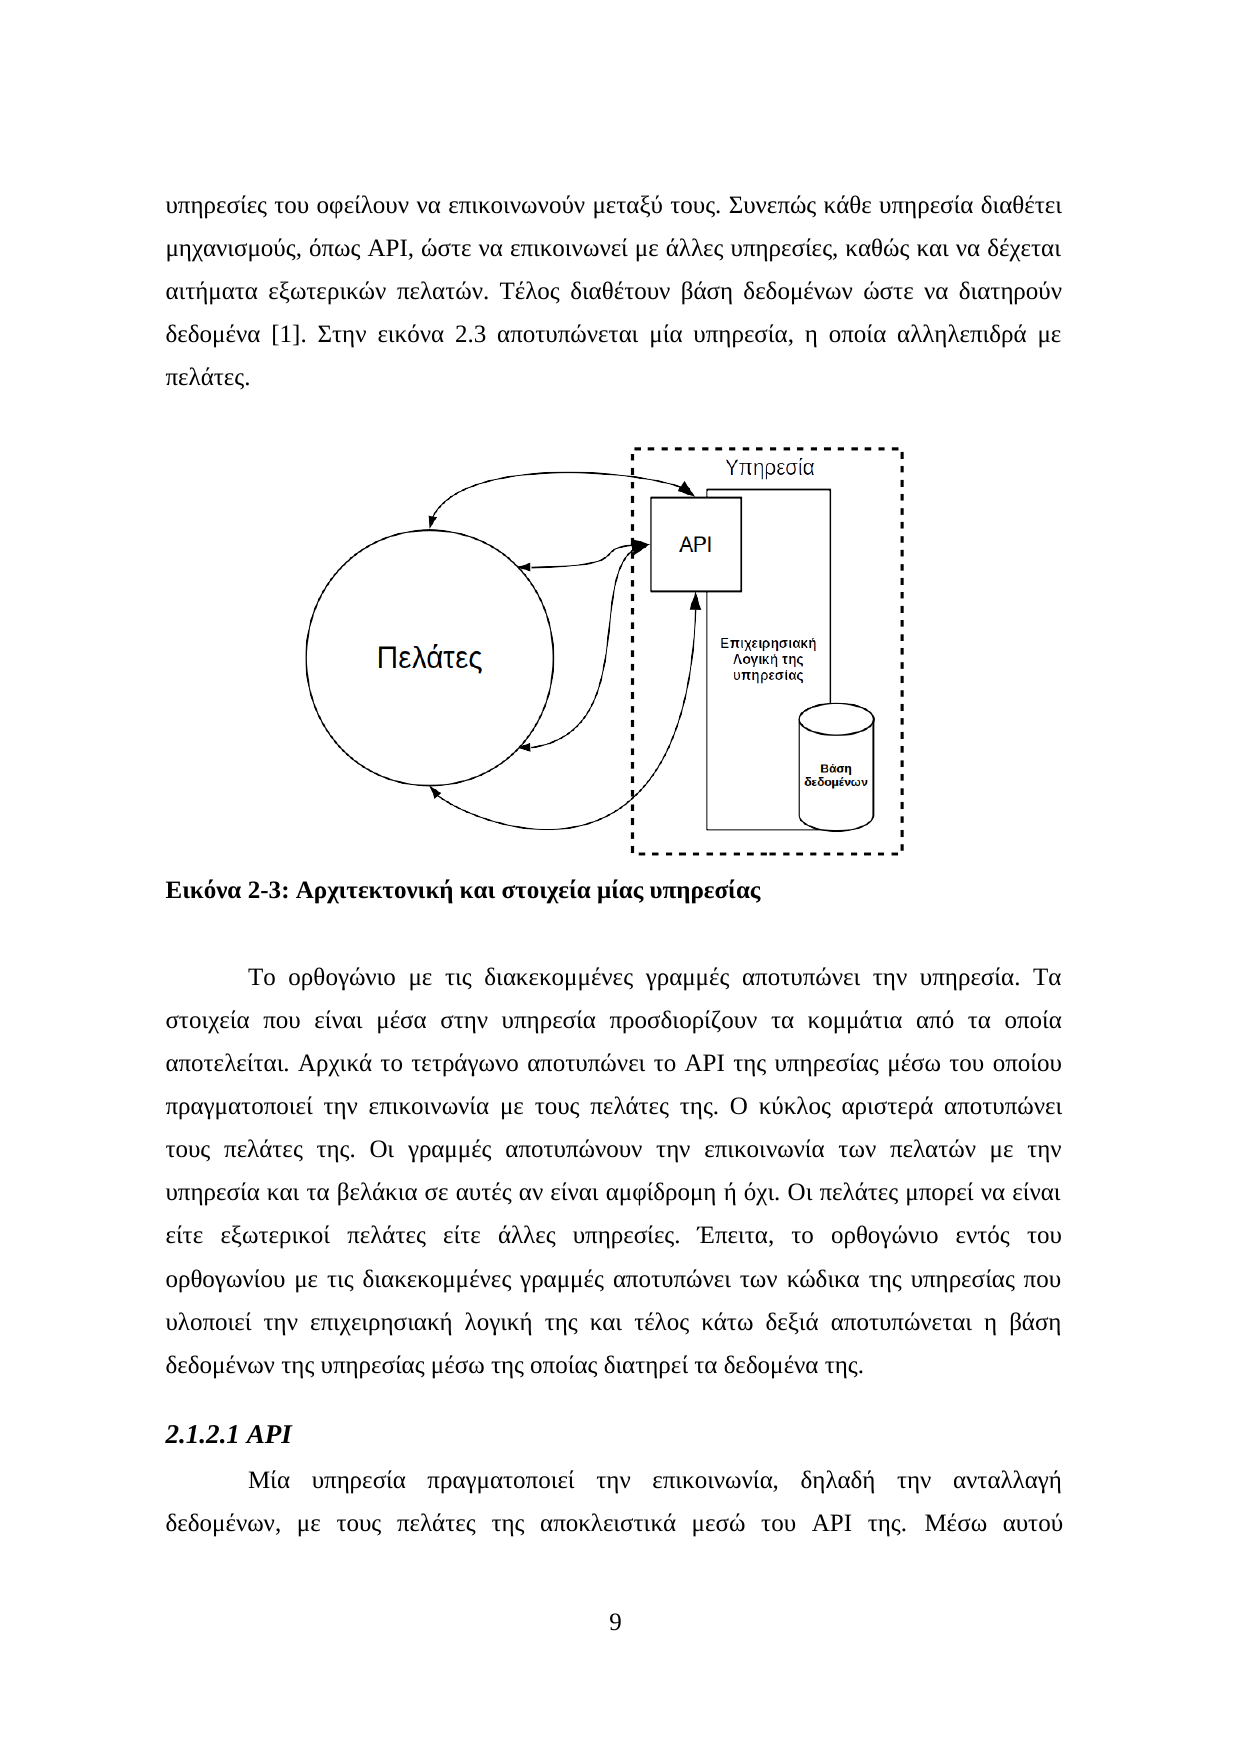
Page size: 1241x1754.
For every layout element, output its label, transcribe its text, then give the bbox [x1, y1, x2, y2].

text Μία υπηρεσία πραγματοποιεί την επικοινωνία, δηλαδή την ανταλλαγή δεδομένων, με τους πελάτες της αποκλειστικά μεσώ του API της. Μέσω αυτού [165, 1465, 1063, 1537]
picture [169, 440, 1068, 862]
text Το ορθογώνιο με τις διακεκομμένες γραμμές αποτυπώνει την υπηρεσία. Τα στοιχεία που είναι μέσα στην υπηρεσία προσδιορίζουν τα κομμάτια από τα οποία αποτελείται. Αρχικά το τετράγωνο αποτυπώνει το API της υπηρεσίας μέσω του οποίου πραγματοποιεί την επικοινωνία με τους πελάτες της. Ο κύκλος αριστερά αποτυπώνει τους πελάτες της. Οι γραμμές αποτυπώνουν την επικοινωνία των πελατών με την υπηρεσία και τα βελάκια σε αυτές αν είναι αμφίδρομη ή όχι. Οι πελάτες μπορεί να είναι είτε εξωτερικοί πελάτες είτε άλλες υπηρεσίες. Έπειτα, το ορθογώνιο εντός του ορθογωνίου με τις διακεκομμένες γραμμές αποτυπώνει των κώδικα της υπηρεσίας που υλοποιεί την επιχειρησιακή λογική της και τέλος κάτω δεξιά αποτυπώνεται η βάση δεδομένων της υπηρεσίας μέσω της οποίας διατηρεί τα δεδομένα της. [165, 962, 1063, 1379]
text Εικόνα 2-3: Αρχιτεκτονική και στοιχεία μίας υπηρεσίας [165, 449, 1063, 904]
subtitle 2.1.2.1 API [165, 1418, 1063, 1449]
text υπηρεσίες του οφείλουν να επικοινωνούν μεταξύ τους. Συνεπώς κάθε υπηρεσία διαθέτει μηχανισμούς, όπως API, ώστε να επικοινωνεί με άλλες υπηρεσίες, καθώς και να δέχεται αιτήματα εξωτερικών πελατών. Τέλος διαθέτουν βάση δεδομένων ώστε να διατηρούν δεδομένα [1]. Στην εικόνα 2.3 αποτυπώνεται μία υπηρεσία, η οποία αλληλεπιδρά με πελάτες. [165, 190, 1063, 391]
